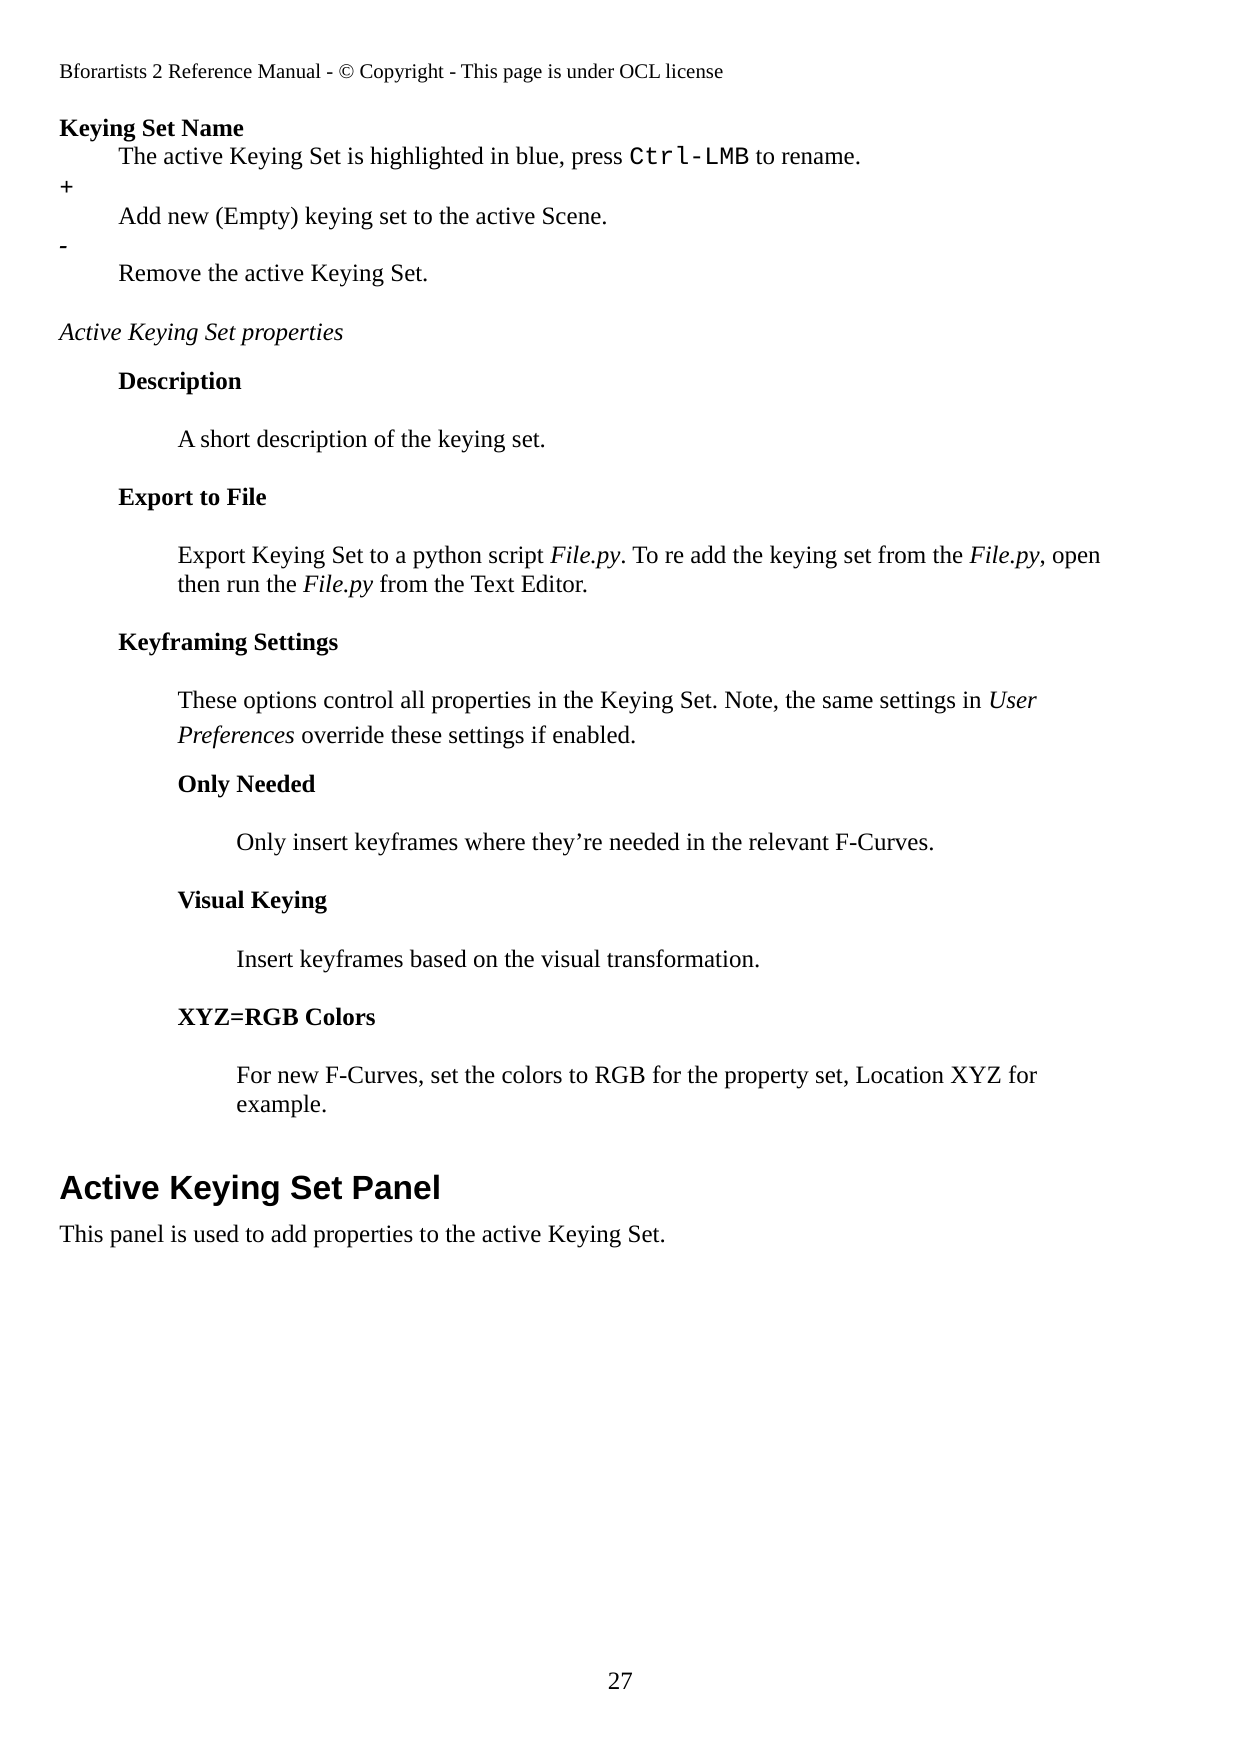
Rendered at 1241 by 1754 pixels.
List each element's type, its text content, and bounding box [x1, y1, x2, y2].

text Active Keying Set properties [59, 317, 1181, 345]
subtitle XYZ=RGB Colors [177, 1002, 1122, 1031]
subtitle Keying Set Name [59, 113, 1181, 141]
subtitle Visual Keying [177, 886, 1122, 914]
subtitle Keyframing Settings [118, 627, 1122, 656]
text This panel is used to add properties to the active Keying Set. [59, 1219, 1181, 1248]
list A short description of the keying set. [177, 424, 1122, 453]
list For new F-Curves, set the colors to RGB for the property set, Location XYZ for example. [236, 1060, 1122, 1118]
subtitle Active Keying Set Panel [59, 1168, 1181, 1207]
subtitle - [59, 230, 1181, 258]
subtitle Only Needed [177, 769, 1122, 798]
subtitle Export to File [118, 482, 1122, 511]
list Export Keying Set to a python script File.py. To re add the keying set from the File.py, open then run the File.py from the Text Editor. [177, 540, 1122, 598]
text These options control all properties in the Keying Set. Note, the same settings in User Preferences override these settings if enabled. [177, 686, 1122, 749]
list Remove the active Keying Set. [118, 258, 1181, 287]
list Insert keyframes based on the visual transformation. [236, 944, 1122, 973]
list Add new (Empty) keying set to the active Scene. [118, 201, 1181, 230]
list Only insert keyframes where they’re needed in the relevant F-Curves. [236, 827, 1122, 856]
list The active Keying Set is highlighted in blue, press Ctrl-LMB to rename. [118, 141, 1181, 172]
subtitle + [59, 172, 1181, 201]
subtitle Description [118, 366, 1122, 394]
